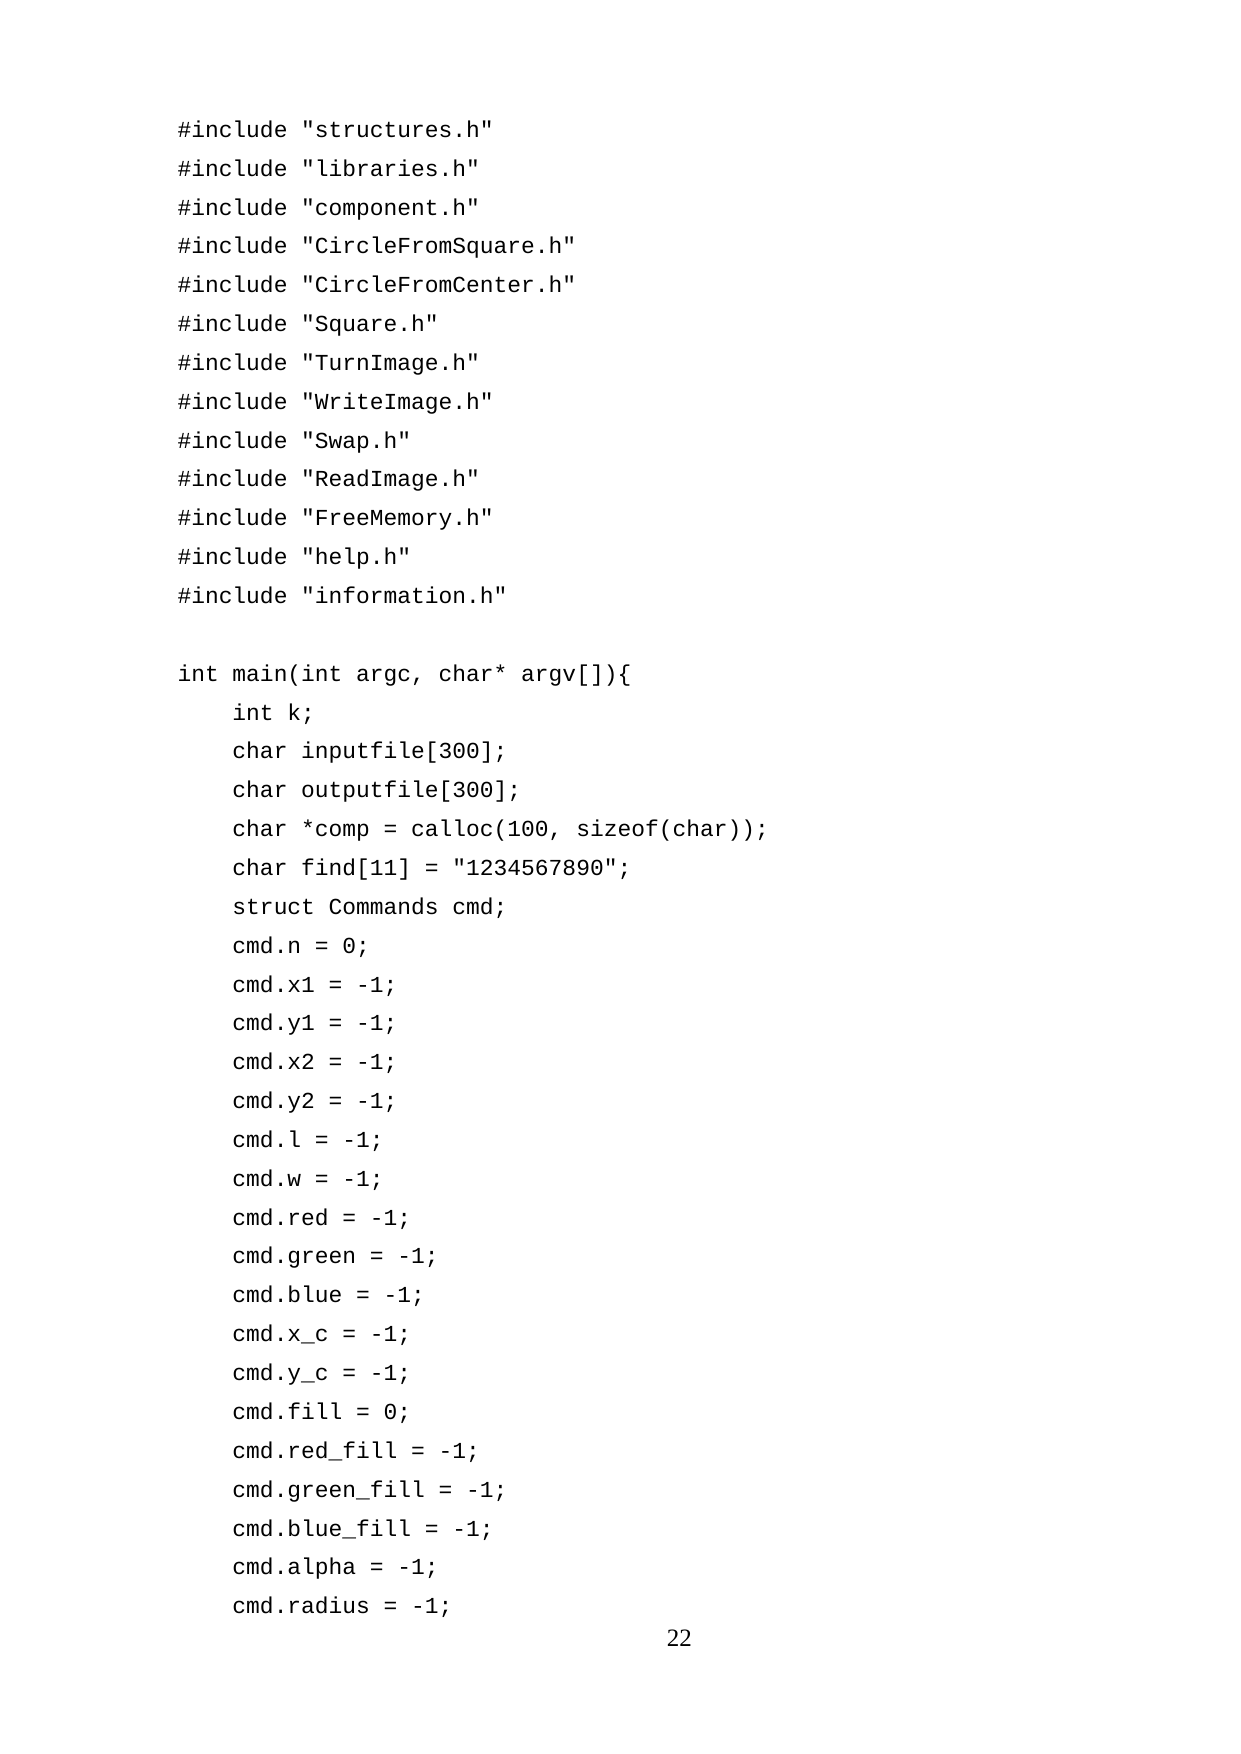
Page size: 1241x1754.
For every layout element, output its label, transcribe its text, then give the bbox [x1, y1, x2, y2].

text #include "libraries.h" [177, 157, 1181, 183]
text cmd.red = -1; [177, 1206, 1181, 1232]
text cmd.alpha = -1; [177, 1556, 1181, 1582]
text #include "TurnImage.h" [177, 351, 1181, 377]
text int k; [177, 701, 1181, 727]
text cmd.l = -1; [177, 1128, 1181, 1154]
text #include "component.h" [177, 196, 1181, 222]
text cmd.w = -1; [177, 1167, 1181, 1193]
text cmd.blue = -1; [177, 1284, 1181, 1310]
text cmd.y1 = -1; [177, 1012, 1181, 1038]
text cmd.fill = 0; [177, 1400, 1181, 1426]
text cmd.green_fill = -1; [177, 1478, 1181, 1504]
text #include "Square.h" [177, 312, 1181, 338]
text cmd.y_c = -1; [177, 1361, 1181, 1387]
text cmd.radius = -1; [177, 1594, 1181, 1621]
text #include "help.h" [177, 546, 1181, 571]
text cmd.red_fill = -1; [177, 1439, 1181, 1465]
text #include "WriteImage.h" [177, 390, 1181, 416]
text #include "CircleFromSquare.h" [177, 235, 1181, 261]
text #include "structures.h" [177, 118, 1181, 144]
text cmd.y2 = -1; [177, 1089, 1181, 1115]
text #include "Swap.h" [177, 429, 1181, 455]
text int main(int argc, char* argv[]){ [177, 662, 1181, 688]
text cmd.x_c = -1; [177, 1323, 1181, 1348]
text cmd.x1 = -1; [177, 973, 1181, 999]
text cmd.x2 = -1; [177, 1051, 1181, 1077]
text char *comp = calloc(100, sizeof(char)); [177, 817, 1181, 843]
text #include "ReadImage.h" [177, 468, 1181, 494]
text #include "information.h" [177, 584, 1181, 610]
text cmd.blue_fill = -1; [177, 1517, 1181, 1543]
text #include "CircleFromCenter.h" [177, 273, 1181, 299]
text #include "FreeMemory.h" [177, 507, 1181, 533]
text char find[11] = "1234567890"; [177, 856, 1181, 882]
text struct Commands cmd; [177, 895, 1181, 921]
text char inputfile[300]; [177, 740, 1181, 766]
text char outputfile[300]; [177, 779, 1181, 804]
text cmd.n = 0; [177, 934, 1181, 960]
text cmd.green = -1; [177, 1245, 1181, 1271]
